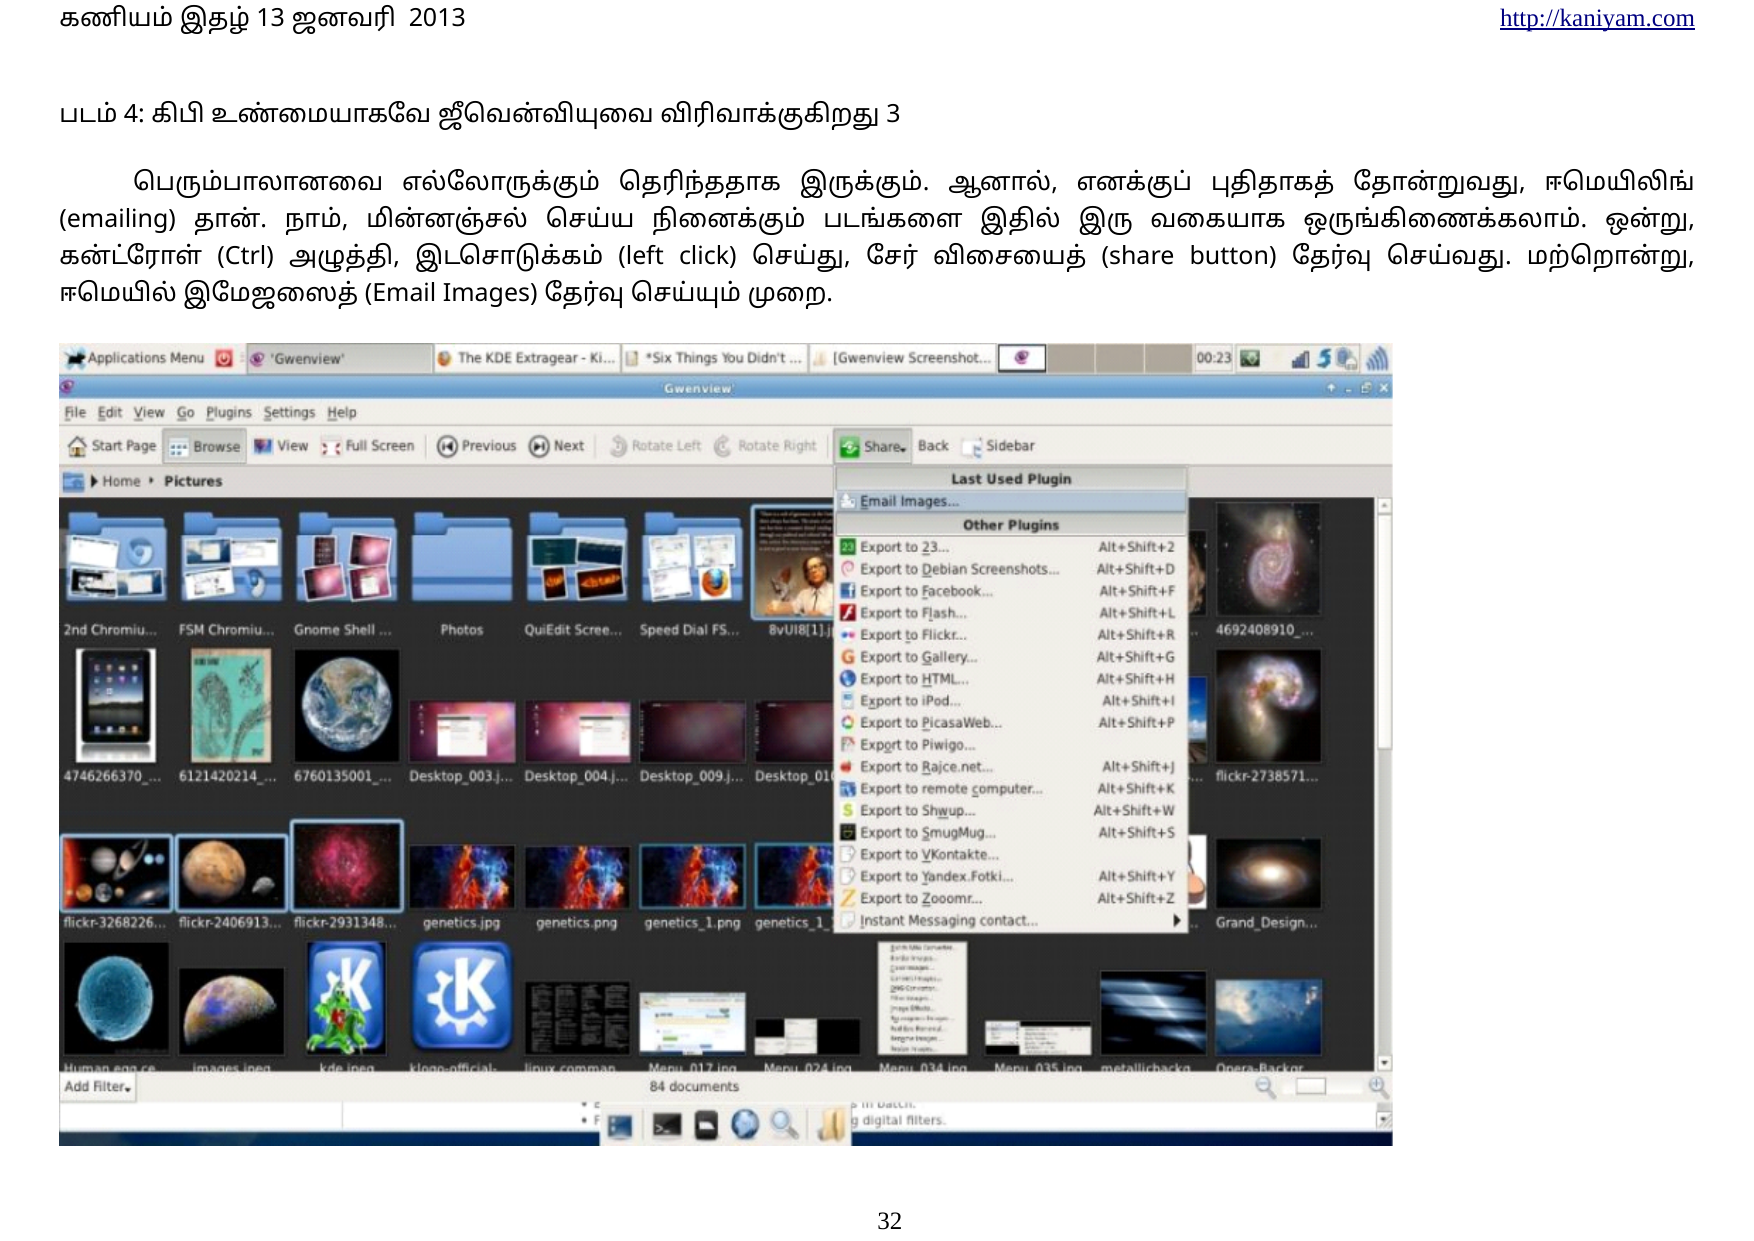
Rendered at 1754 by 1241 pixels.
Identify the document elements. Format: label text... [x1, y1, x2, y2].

text படம் 4: கிபி உண்மையாகவே ஜீவென்வியுவை விரிவாக்குகிறது 3 [59, 96, 1695, 133]
text பெரும்பாலானவை எல்லோருக்கும் தெரிந்ததாக இருக்கும். ஆனால், எனக்குப் புதிதாகத் தோன்றுவது, ஈமெயிலிங் (emailing) தான். நாம், மின்னஞ்சல் செய்ய நினைக்கும் படங்களை இதில் இரு வகையாக ஒருங்கிணைக்கலாம். ஒன்று, கன்ட்ரோள் (Ctrl) அழுத்தி, இடசொடுக்கம் (left click) செய்து, சேர் விசையைத் (share button) தேர்வு செய்வது. மற்றொன்று, ஈமெயில் இமேஜஸைத் (Email Images) தேர்வு செய்யும் முறை. [59, 164, 1695, 312]
